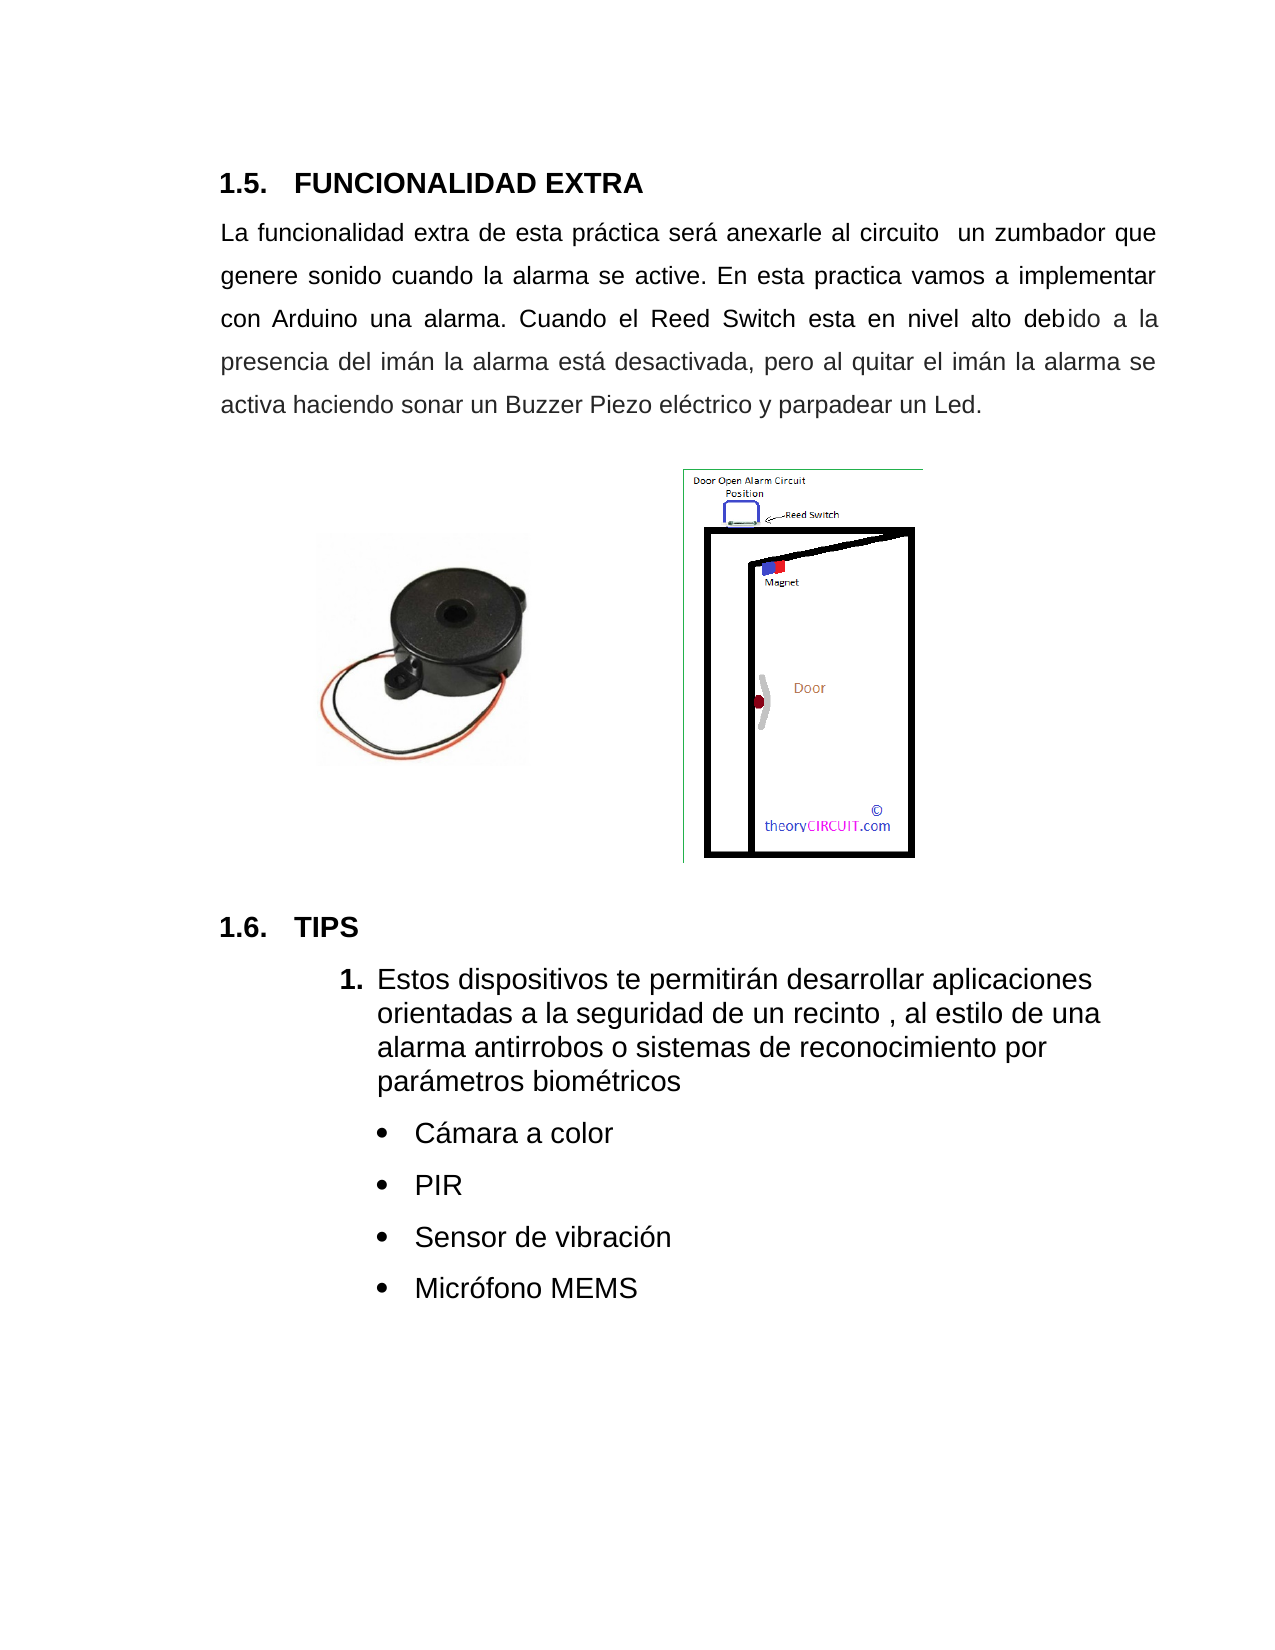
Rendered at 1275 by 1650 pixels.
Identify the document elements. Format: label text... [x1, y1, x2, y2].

picture [693, 468, 927, 866]
list TIPS [294, 910, 1158, 944]
list FUNCIONALIDAD EXTRA [294, 166, 1158, 200]
list Micrófono MEMS [377, 1271, 1158, 1305]
picture [315, 533, 541, 768]
text La funcionalidad extra de esta práctica será anexarle al circuito un zumbador que genere sonido cuando la alarma se active. En esta practica vamos a implementar con Arduino una alarma. Cuando el Reed Switch esta en nivel alto debido a la presencia del imán la alarma está desactivada, pero al quitar el imán la alarma se activa haciendo sonar un Buzzer Piezo eléctrico y parpadear un Led. [220, 218, 1158, 419]
list Estos dispositivos te permitirán desarrollar aplicaciones orientadas a la seguridad de un recinto , al estilo de una alarma antirrobos o sistemas de reconocimiento por parámetros biométricos [339, 962, 1158, 1098]
list Sensor de vibración [377, 1219, 1158, 1253]
list PIR [377, 1168, 1158, 1202]
list Cámara a color [377, 1116, 1158, 1150]
